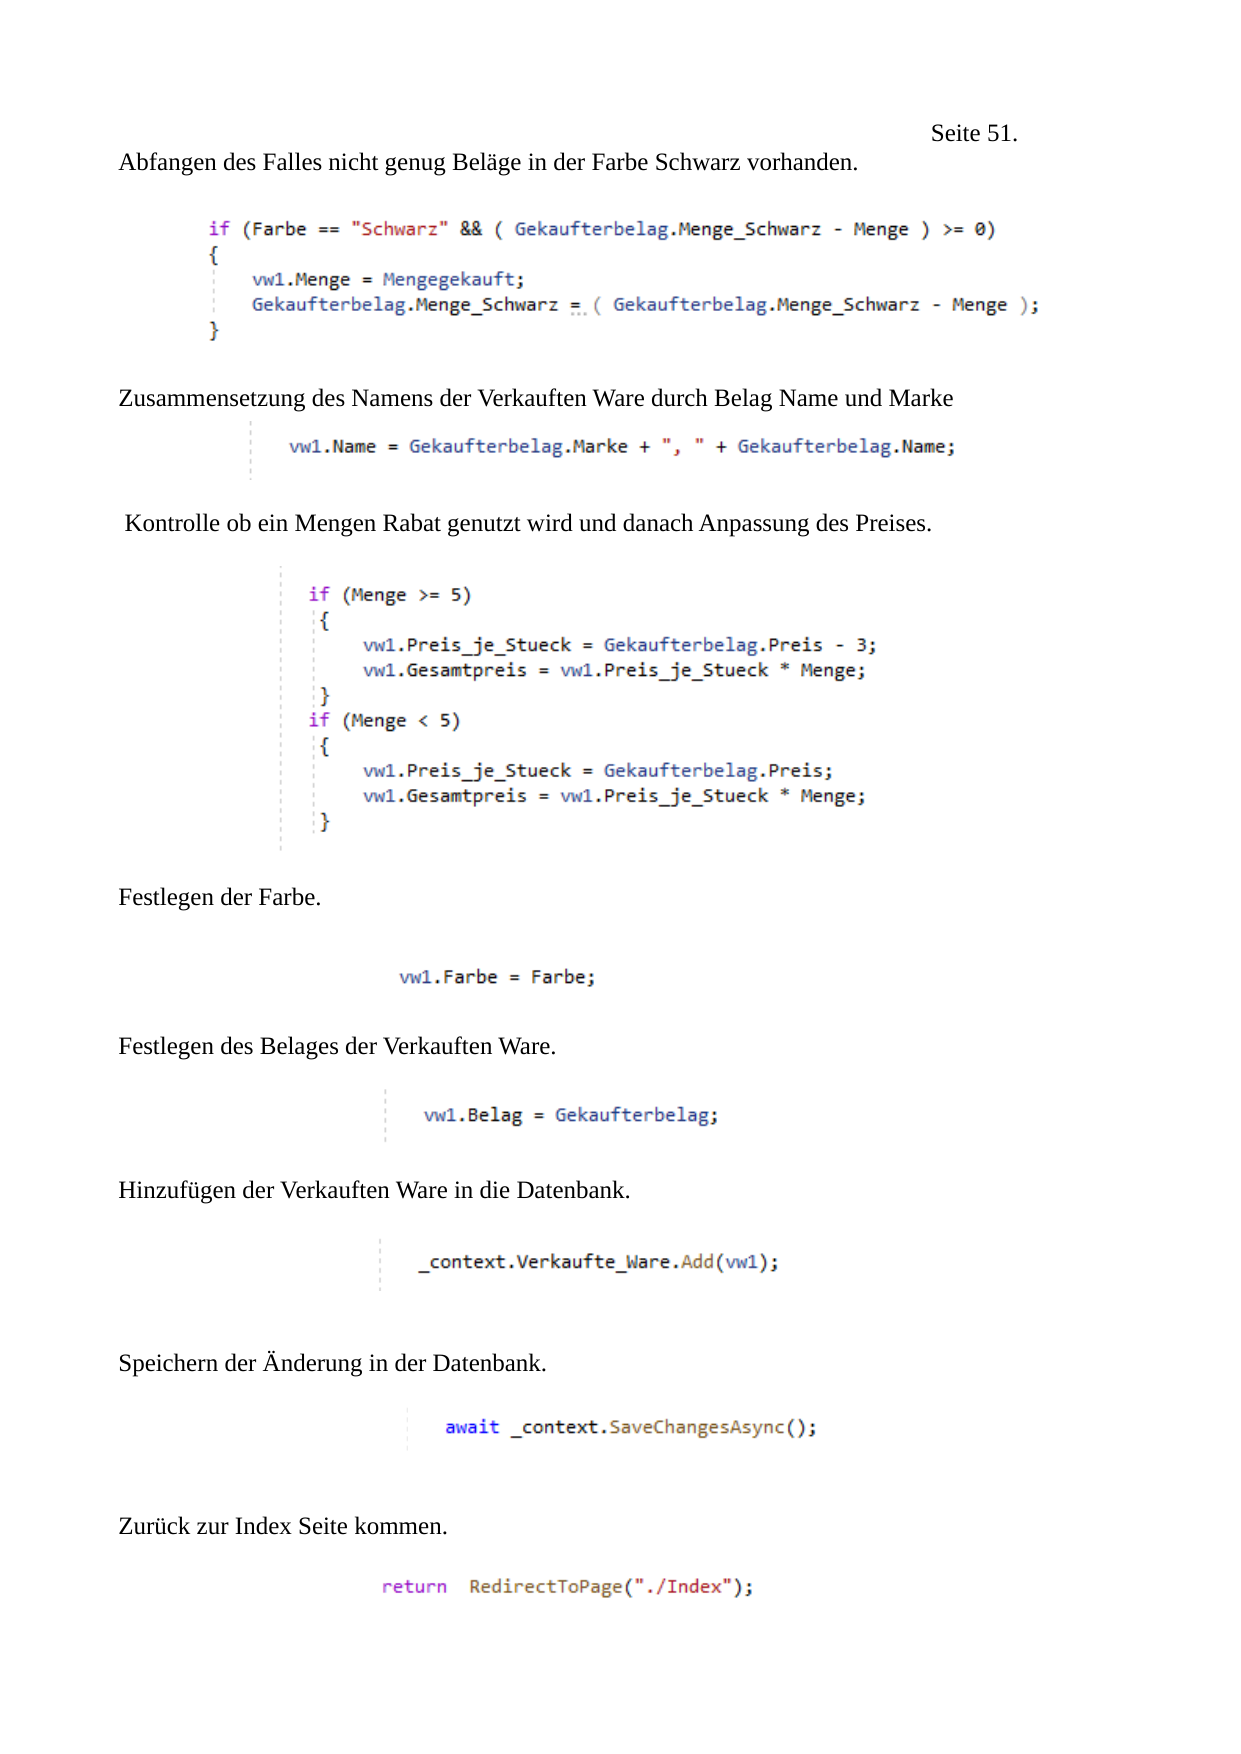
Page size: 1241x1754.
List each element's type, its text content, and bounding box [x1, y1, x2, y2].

text Zusammensetzung des Namens der Verkauften Ware durch Belag Name und Marke [118, 383, 1122, 412]
picture [406, 1405, 834, 1454]
picture [377, 1088, 789, 1147]
text Hinzufügen der Verkauften Ware in die Datenbank. [118, 1175, 1122, 1204]
text Festlegen des Belages der Verkauften Ware. [118, 1031, 1122, 1060]
text Seite 51. [118, 118, 1122, 147]
text Zurück zur Index Seite kommen. [118, 1511, 1122, 1540]
picture [368, 956, 619, 1003]
picture [274, 566, 966, 854]
text Festlegen der Farbe. [118, 882, 1122, 911]
picture [349, 1555, 794, 1620]
text Speichern der Änderung in der Datenbank. [118, 1348, 1122, 1376]
text Abfangen des Falles nicht genug Beläge in der Farbe Schwarz vorhanden. [118, 147, 1122, 176]
picture [247, 421, 993, 480]
picture [367, 1237, 832, 1291]
text Kontrolle ob ein Mengen Rabat genutzt wird und danach Anpassung des Preises. [118, 508, 1122, 537]
picture [182, 204, 1058, 355]
